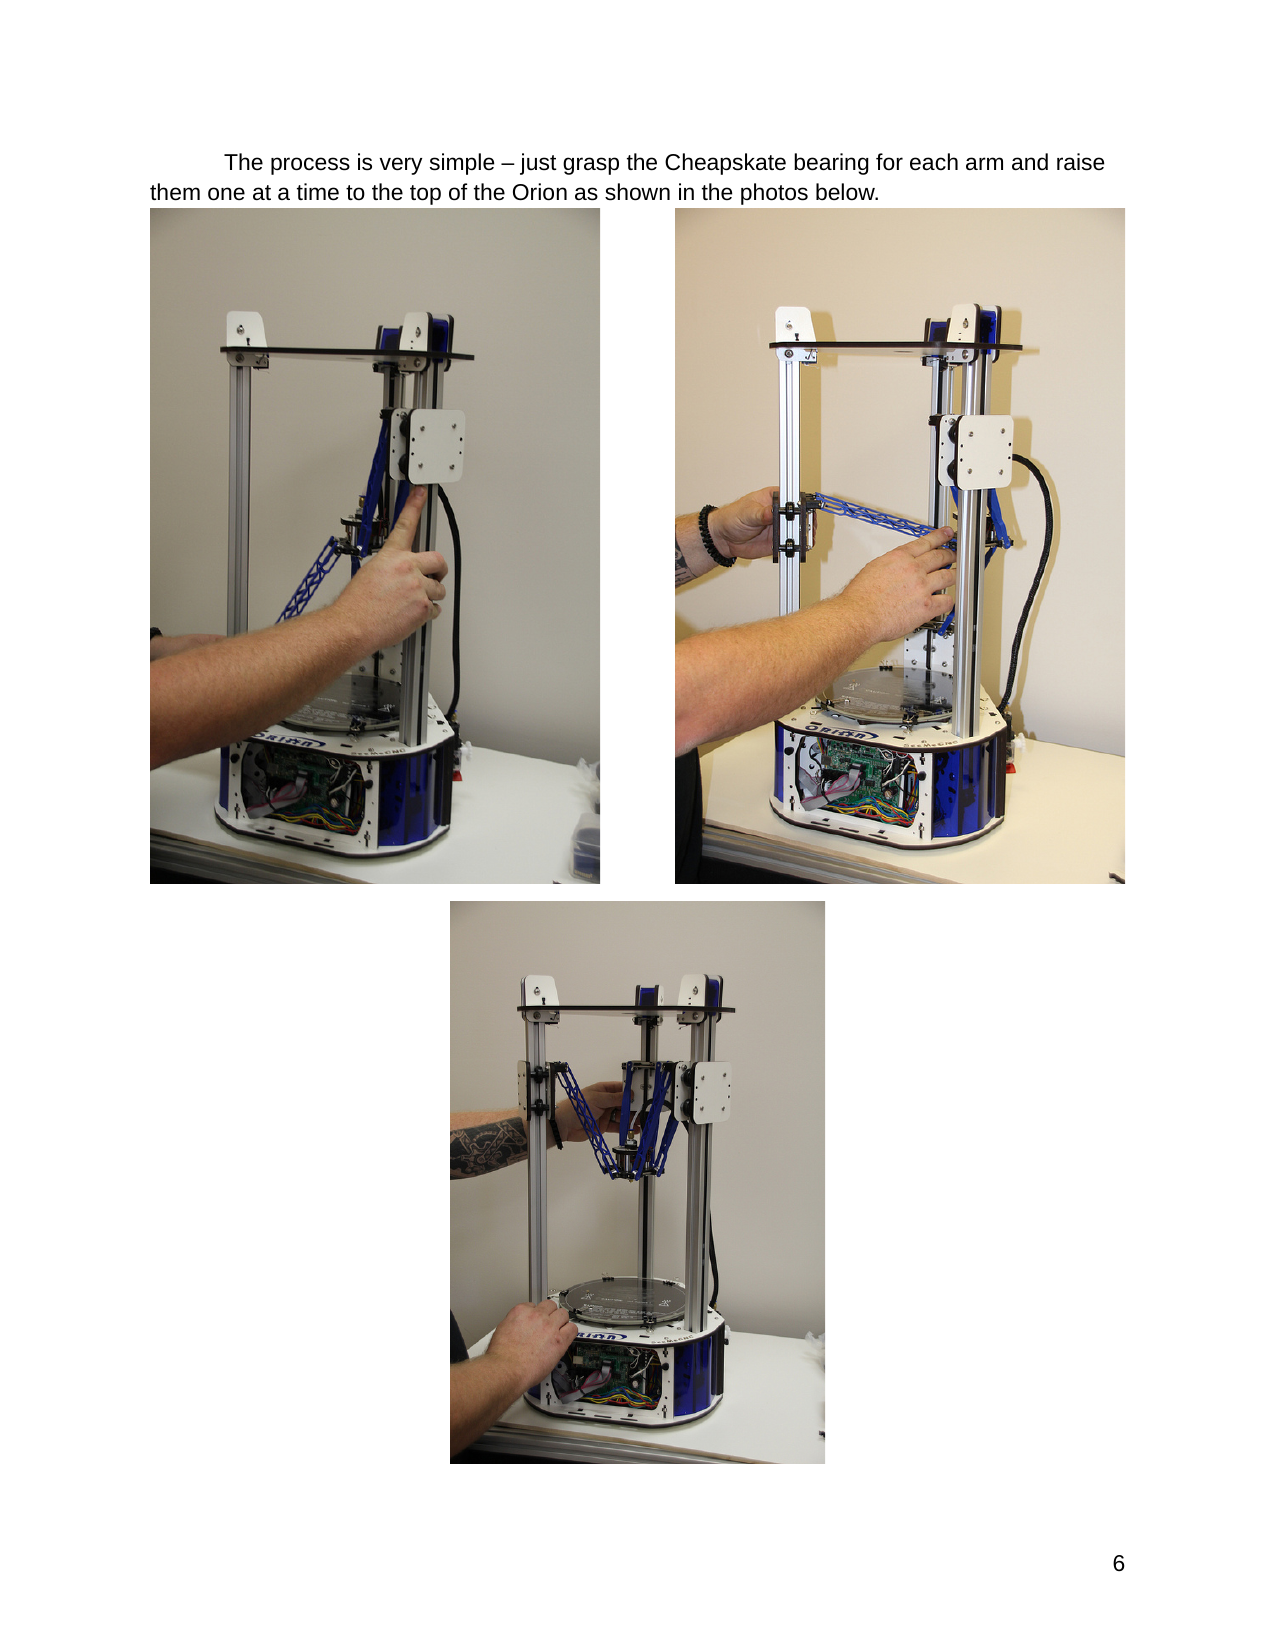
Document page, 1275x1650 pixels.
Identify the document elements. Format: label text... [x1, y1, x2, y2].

text The process is very simple – just grasp the Cheapskate bearing for each arm and raise them one at a time to the top of the Orion as shown in the photos below. [150, 150, 1125, 205]
picture [150, 208, 600, 884]
picture [675, 208, 1125, 884]
picture [450, 901, 826, 1464]
